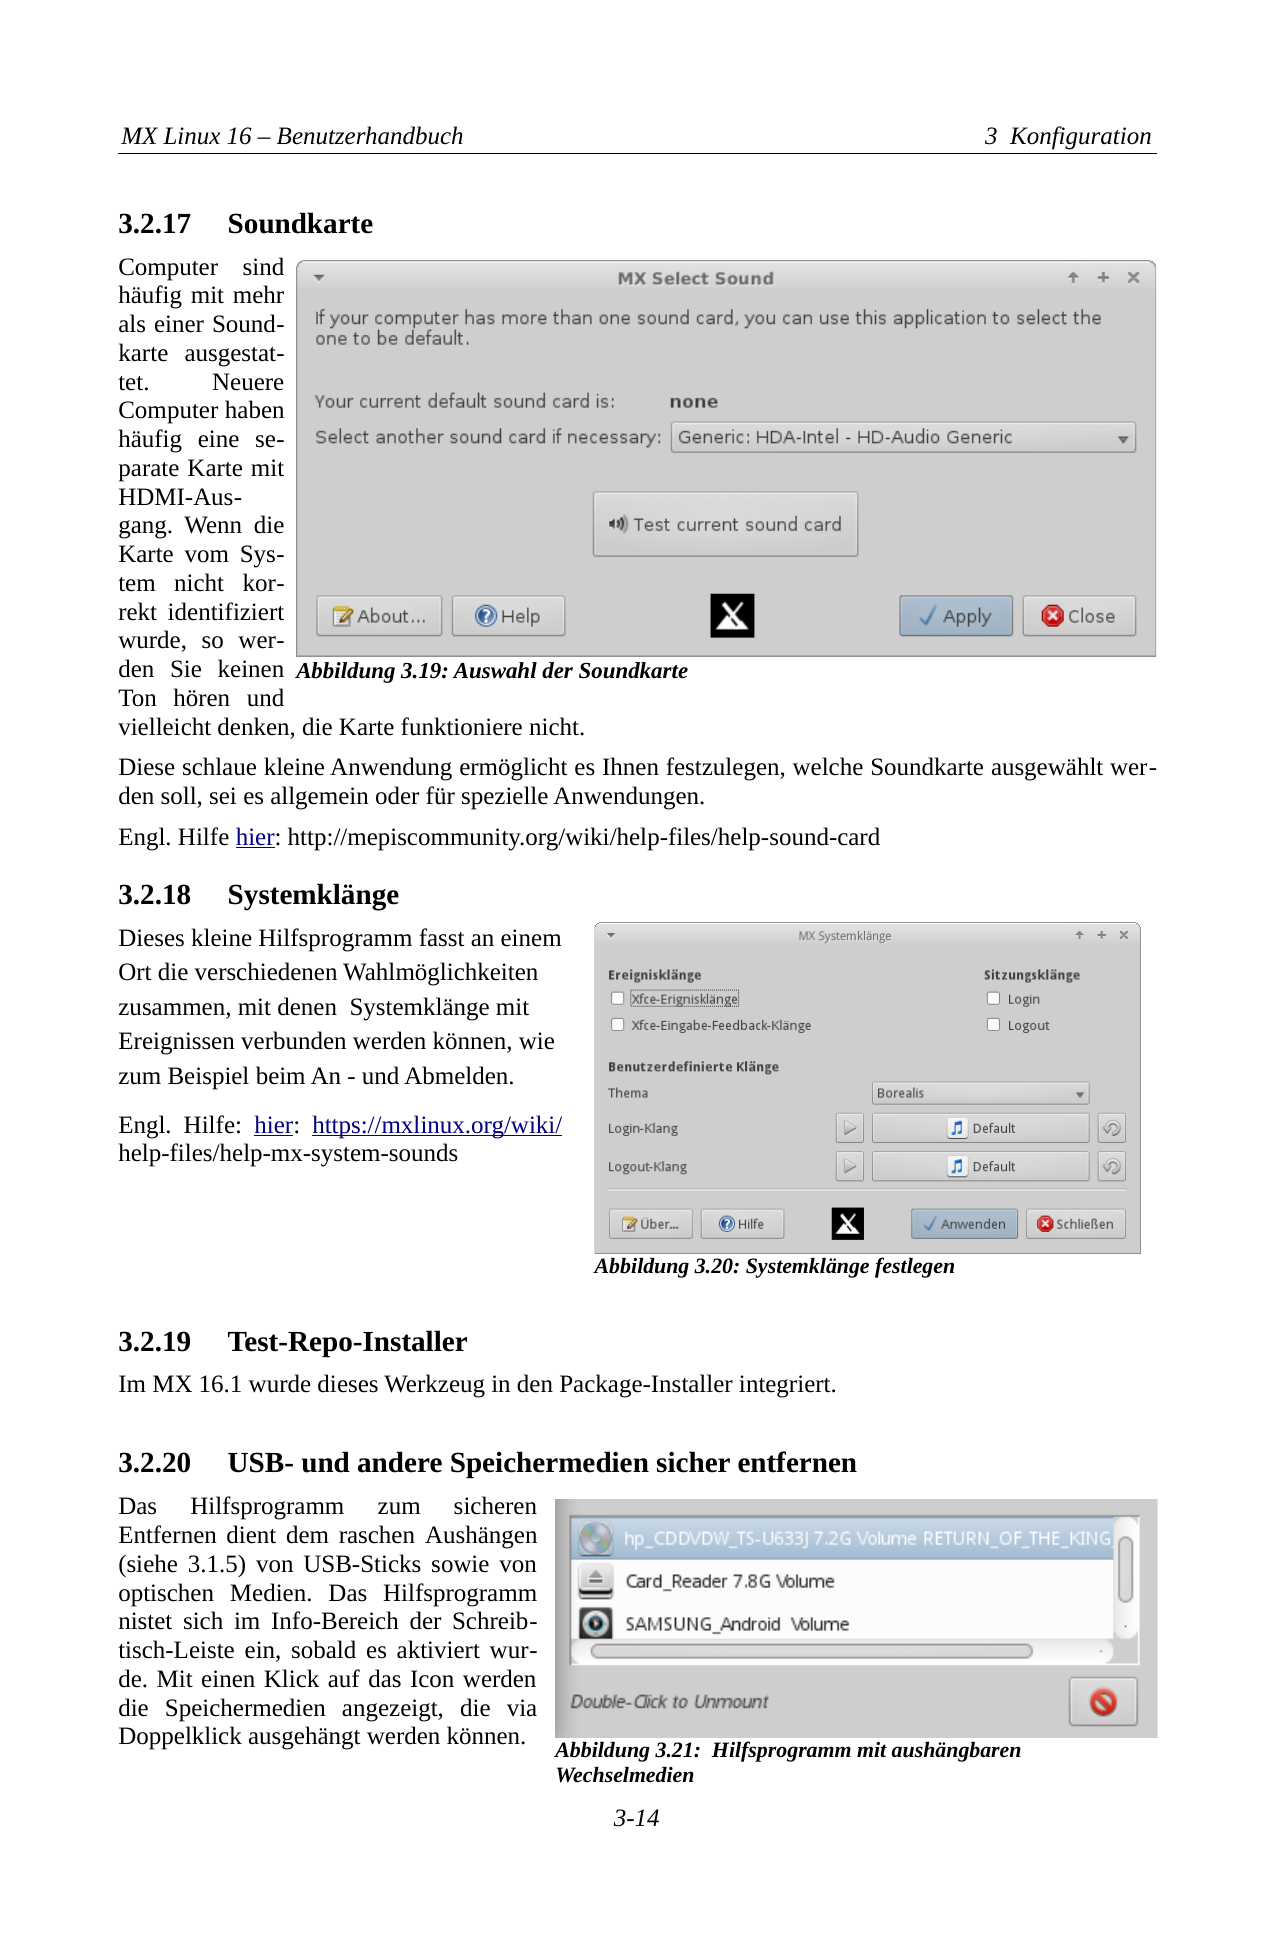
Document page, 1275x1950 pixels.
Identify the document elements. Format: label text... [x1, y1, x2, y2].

text Engl. Hilfe hier: http://mepiscommunity.org/wiki/help-files/help-sound-card [118, 822, 1157, 850]
text Abbildung 3.19: Auswahl der Soundkarte [296, 657, 1156, 683]
picture [296, 260, 1157, 657]
text Diese schlaue kleine Anwendung ermöglicht es Ihnen festzulegen, welche Soundkarte ausgewählt wer­den soll, sei es allgemein oder für spezielle Anwendungen. [118, 752, 1157, 810]
text Dieses kleine Hilfsprogramm fasst an einem Ort die verschiedenen Wahlmöglichkeiten zu­sammen, mit denen Systemklänge mit Er­eig­nissen verbunden werden können, wie zum Beispiel beim An - und Abmelden. [118, 923, 594, 1089]
picture [594, 922, 1141, 1254]
text Das Hilfsprogramm zum sicheren Entfernen dient dem raschen Aushängen (siehe 3.1.5) von USB-Sticks sowie von optischen Medien. Das Hilfsprogramm nistet sich im Info-Bereich der Schreib­tisch-Leiste ein, sobald es aktiviert wur­de. Mit einen Klick auf das Icon werden die Speichermedien angezeigt, die via Dop­pel­klick ausgehängt werden können. [118, 1487, 1157, 1750]
text Im MX 16.1 wurde dieses Werkzeug in den Package-Installer integriert. [118, 1369, 1157, 1398]
picture [555, 1499, 1158, 1738]
subtitle 3.2.17 Soundkarte [118, 206, 1157, 239]
text [562, 1279, 1156, 1289]
subtitle 3.2.18 Systemklänge [118, 877, 1157, 910]
text Computer sind häufig mit mehr als einer Sound­kar­te ausge­stat­tet. Neuere Com­puter haben häufig eine se­pa­rate Karte mit HDMI-Aus­gang. Wenn die Karte vom Sys­tem nicht kor­rekt identifiziert wurde, so wer­den Sie keinen Ton hören und vielleicht denken, die Karte funktioniere nicht. [118, 252, 1157, 741]
subtitle 3.2.20 USB- und andere Speichermedien sicher entfernen [118, 1446, 1157, 1479]
text Abbildung 3.21: Hilfsprogramm mit aushängbaren Wechselmedien [555, 1738, 1157, 1788]
subtitle 3.2.19 Test-Repo-Installer [118, 1324, 1157, 1357]
text Abbildung 3.20: Systemklänge festlegen [562, 942, 1156, 1279]
text Engl. Hilfe: hier: https://mxlinux.org/wiki/ help-files/help-mx-system-sounds [118, 1110, 562, 1167]
